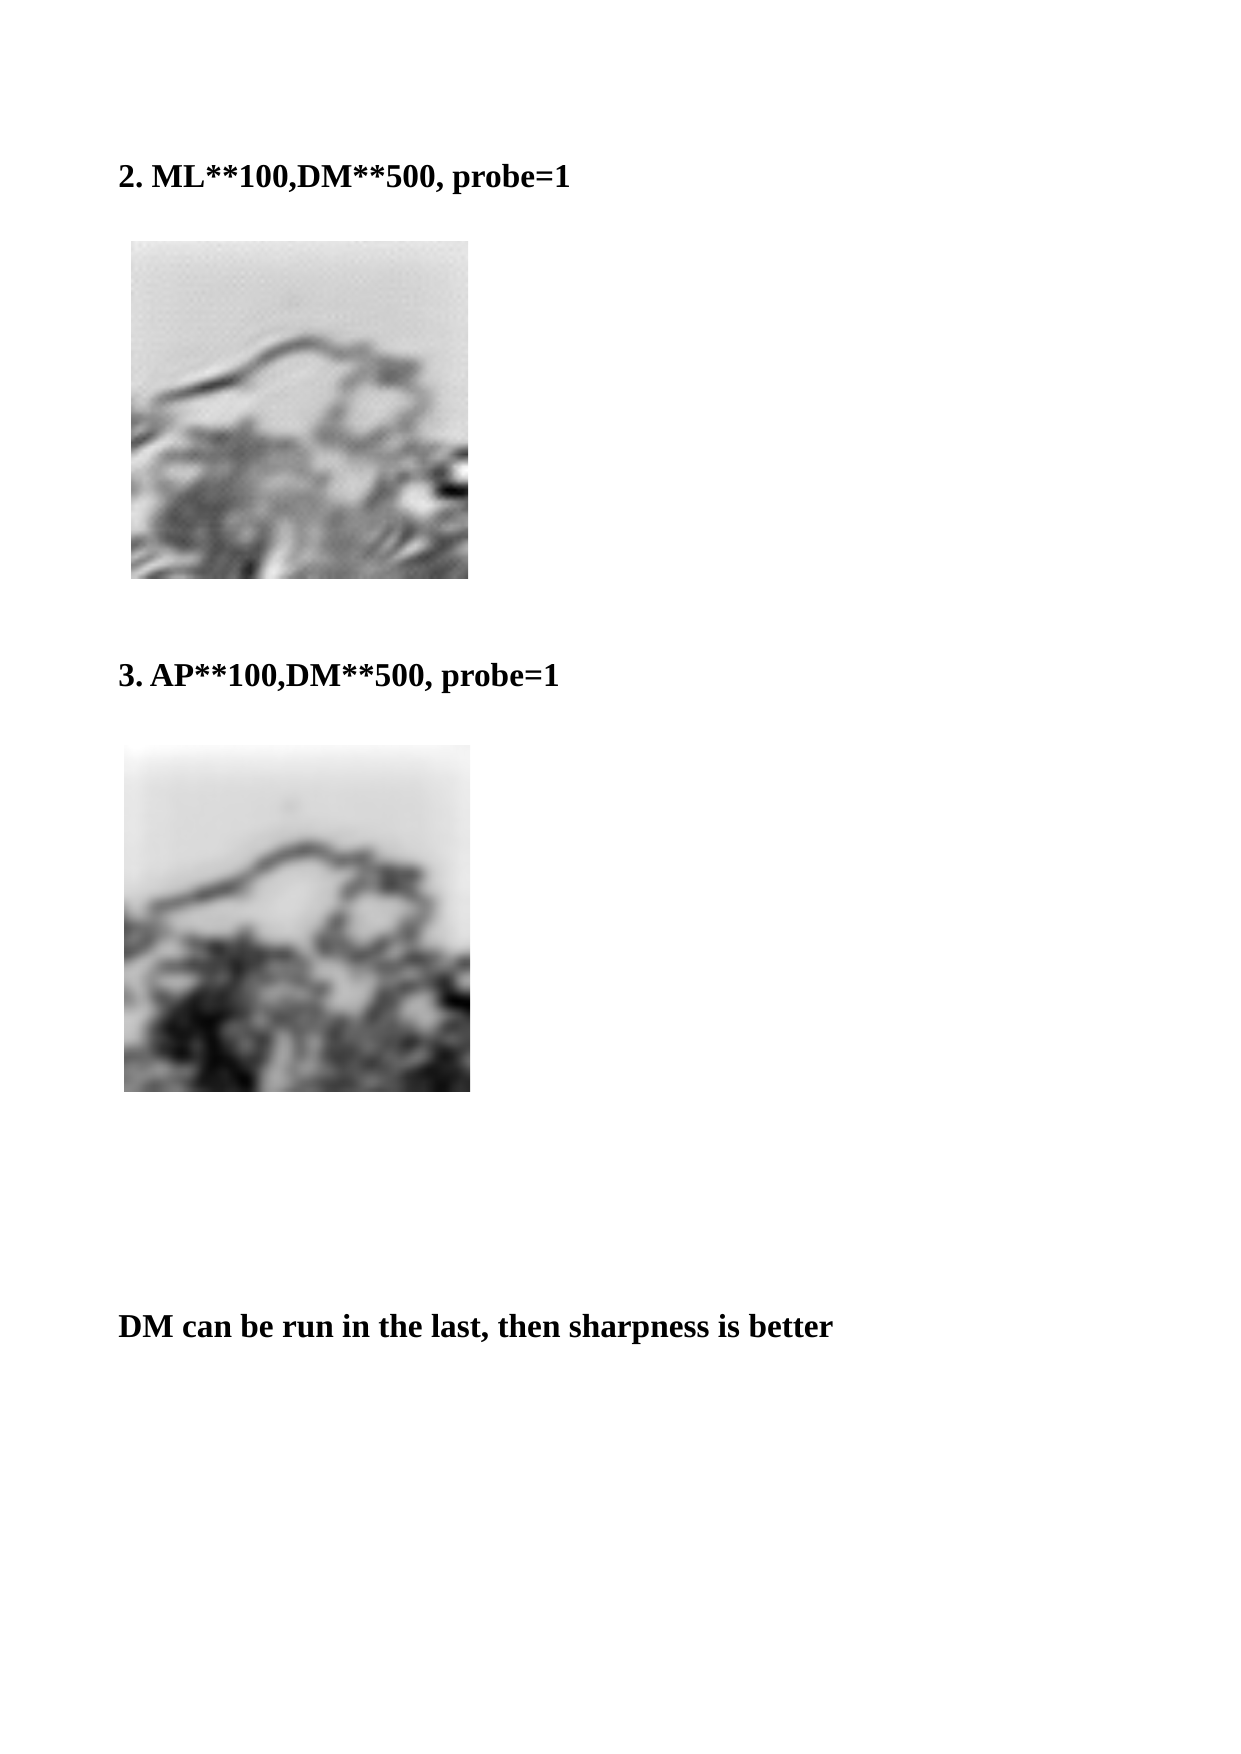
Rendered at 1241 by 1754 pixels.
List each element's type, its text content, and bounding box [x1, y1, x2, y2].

text DM can be run in the last, then sharpness is better [118, 1306, 1122, 1345]
picture [131, 241, 469, 579]
picture [124, 745, 471, 1092]
text 3. AP**100,DM**500, probe=1 [118, 655, 1122, 693]
text 2. ML**100,DM**500, probe=1 [118, 156, 1122, 195]
